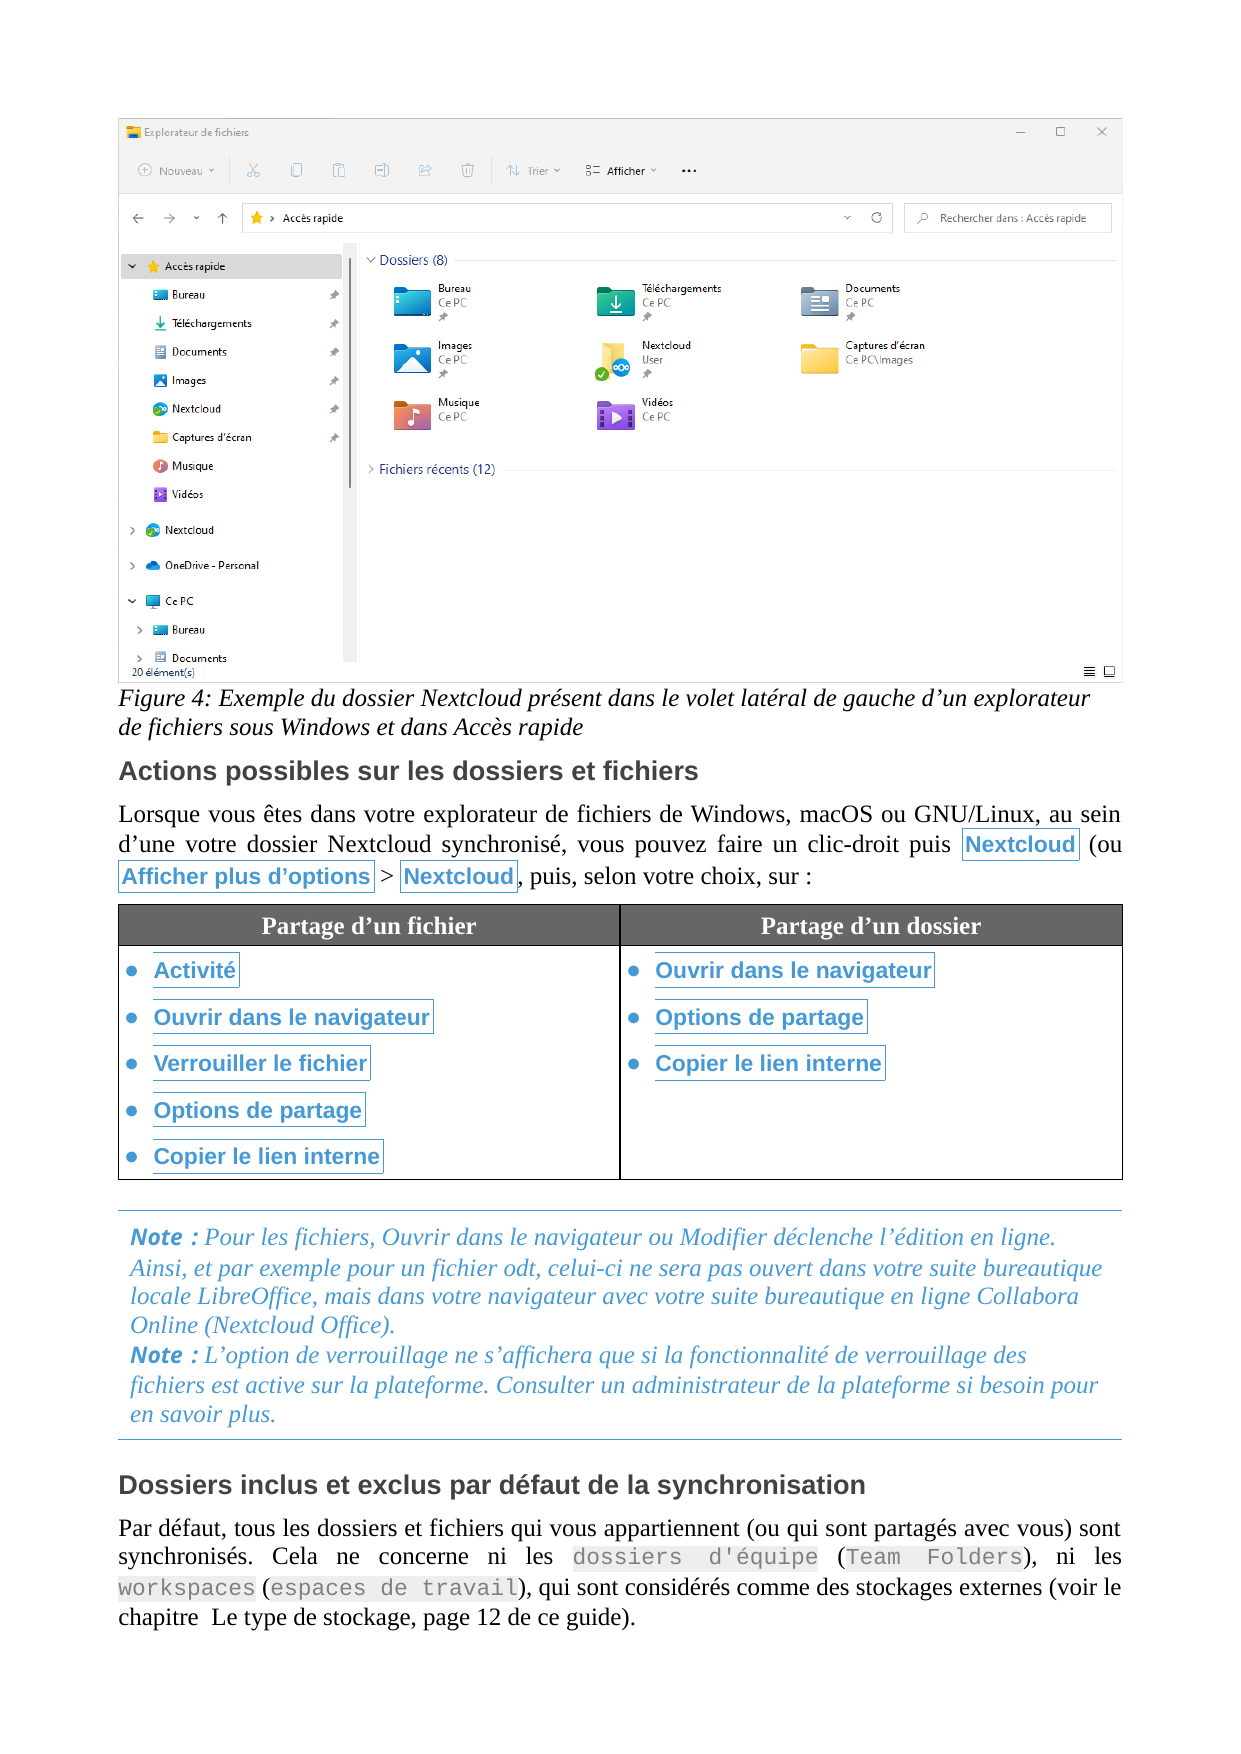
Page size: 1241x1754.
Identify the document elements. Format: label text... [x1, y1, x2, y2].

subtitle Dossiers inclus et exclus par défaut de la synchronisation [118, 1469, 1122, 1500]
table_cell Ouvrir dans le navigateur Options de partage Copier le lien interne [621, 946, 1122, 1179]
table_header Partage d’un fichier [119, 905, 619, 945]
subtitle Actions possibles sur les dossiers et fichiers [118, 755, 1122, 786]
text Figure 4: Exemple du dossier Nextcloud présent dans le volet latéral de gauche d’un explorateur de fichiers sous Windows et dans Accès rapide [118, 683, 1123, 741]
table_cell Activité Ouvrir dans le navigateur Verrouiller le fichier Options de partage Copier le lien interne [119, 946, 619, 1179]
table_header Partage d’un dossier [621, 905, 1122, 945]
text Par défaut, tous les dossiers et fichiers qui vous appartiennent (ou qui sont partagés avec vous) sont synchronisés. Cela ne concerne ni les dossiers d'équipe (Team Folders), ni les workspaces (espaces de travail), qui sont considérés comme des stockages externes (voir le chapitre Le type de stockage, page 12 de ce guide). [118, 1513, 1122, 1631]
text Note : Pour les fichiers, Ouvrir dans le navigateur ou Modifier déclenche l’édition en ligne. Ainsi, et par exemple pour un fichier odt, celui-ci ne sera pas ouvert dans votre suite bureautique locale LibreOffice, mais dans votre navigateur avec votre suite bureautique en ligne Collabora Online (Nextcloud Office). Note : L’option de verrouillage ne s’affichera que si la fonctionnalité de verrouillage des fichiers est active sur la plateforme. Consulter un administrateur de la plateforme si besoin pour en savoir plus. [118, 1211, 1122, 1439]
text Lorsque vous êtes dans votre explorateur de fichiers de Windows, macOS ou GNU/Linux, au sein d’une votre dossier Nextcloud synchronisé, vous pouvez faire un clic-droit puis Nextcloud (ou Afficher plus d’options > Nextcloud, puis, selon votre choix, sur : [118, 799, 1122, 892]
picture [118, 118, 1123, 683]
